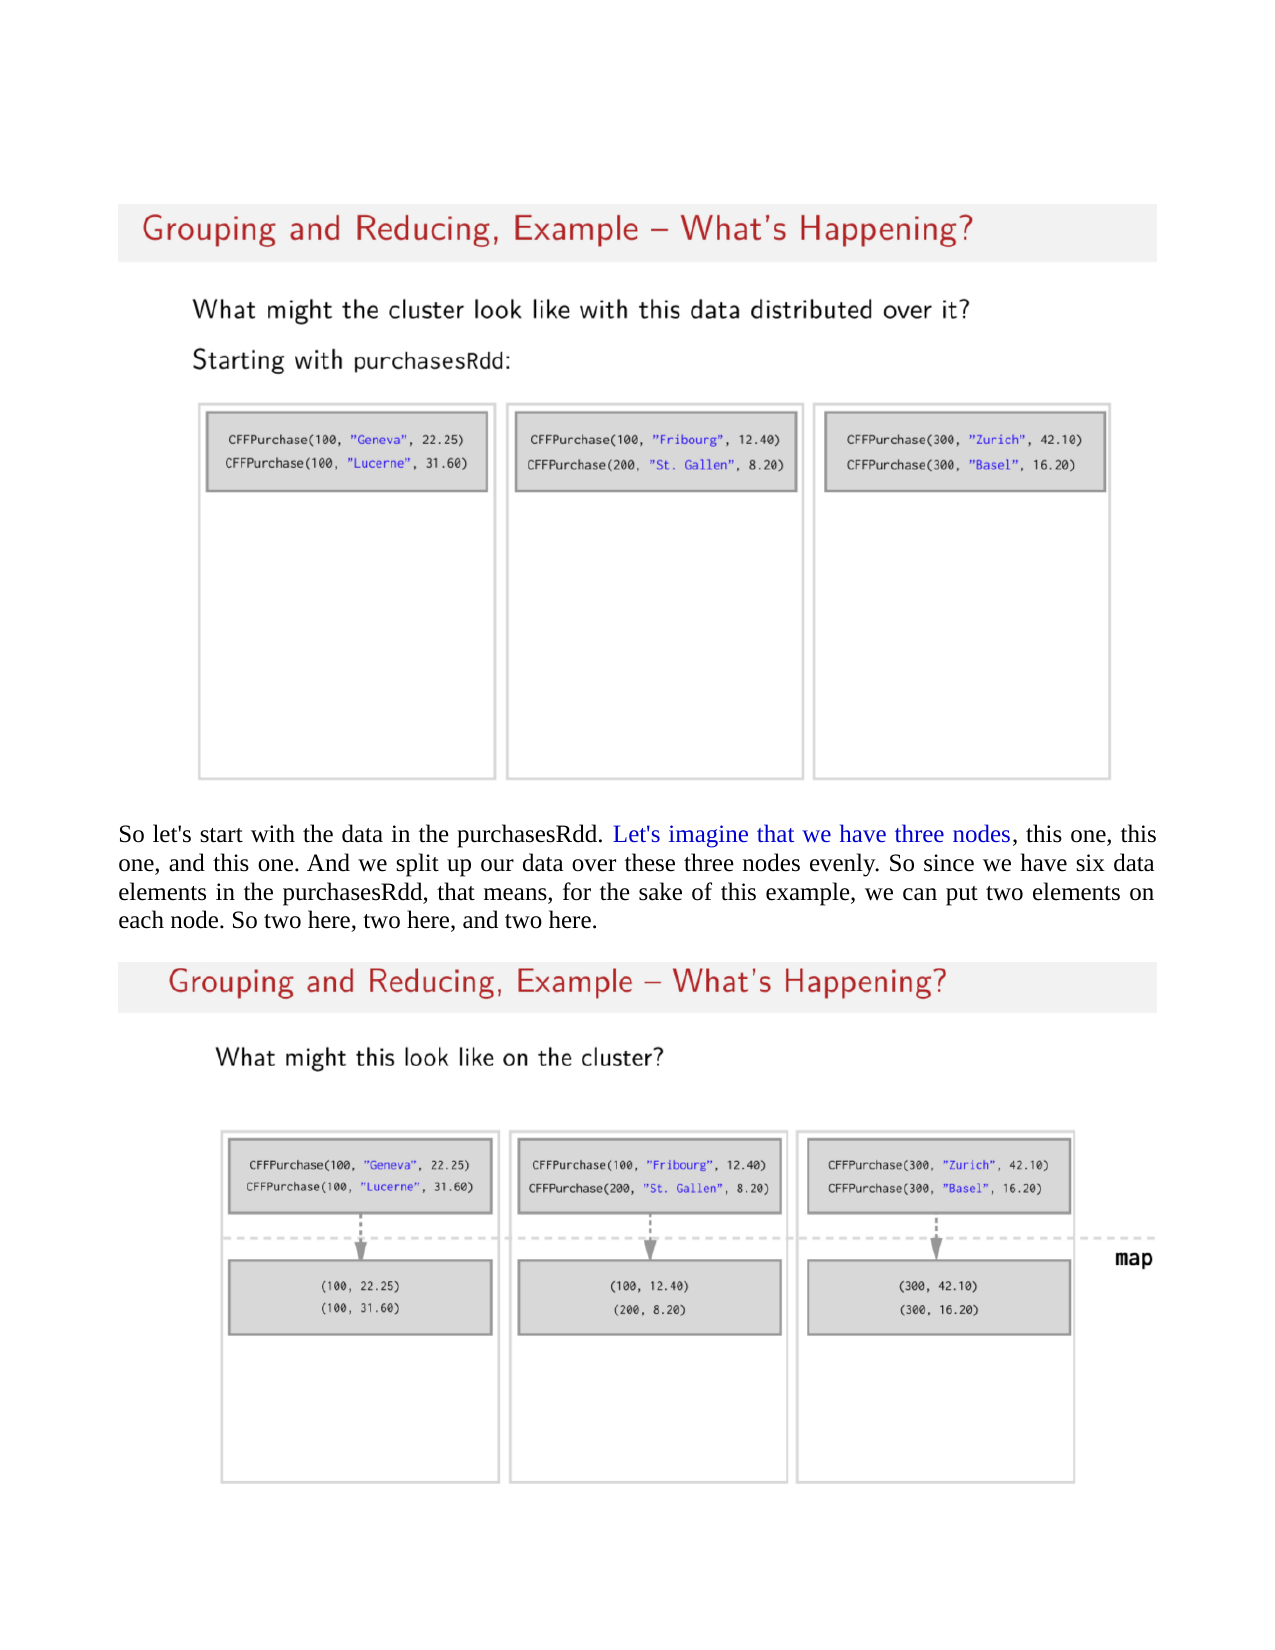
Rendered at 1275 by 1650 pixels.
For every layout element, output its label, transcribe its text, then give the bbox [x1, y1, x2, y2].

picture [118, 204, 1157, 791]
text So let's start with the data in the purchasesRdd. Let's imagine that we have three nodes, this one, this one, and this one. And we split up our data over these three nodes evenly. So since we have six data elements in the purchasesRdd, that means, for the sake of this example, we can put two elements on each node. So two here, two here, and two here. [118, 819, 1157, 934]
picture [118, 962, 1157, 1494]
